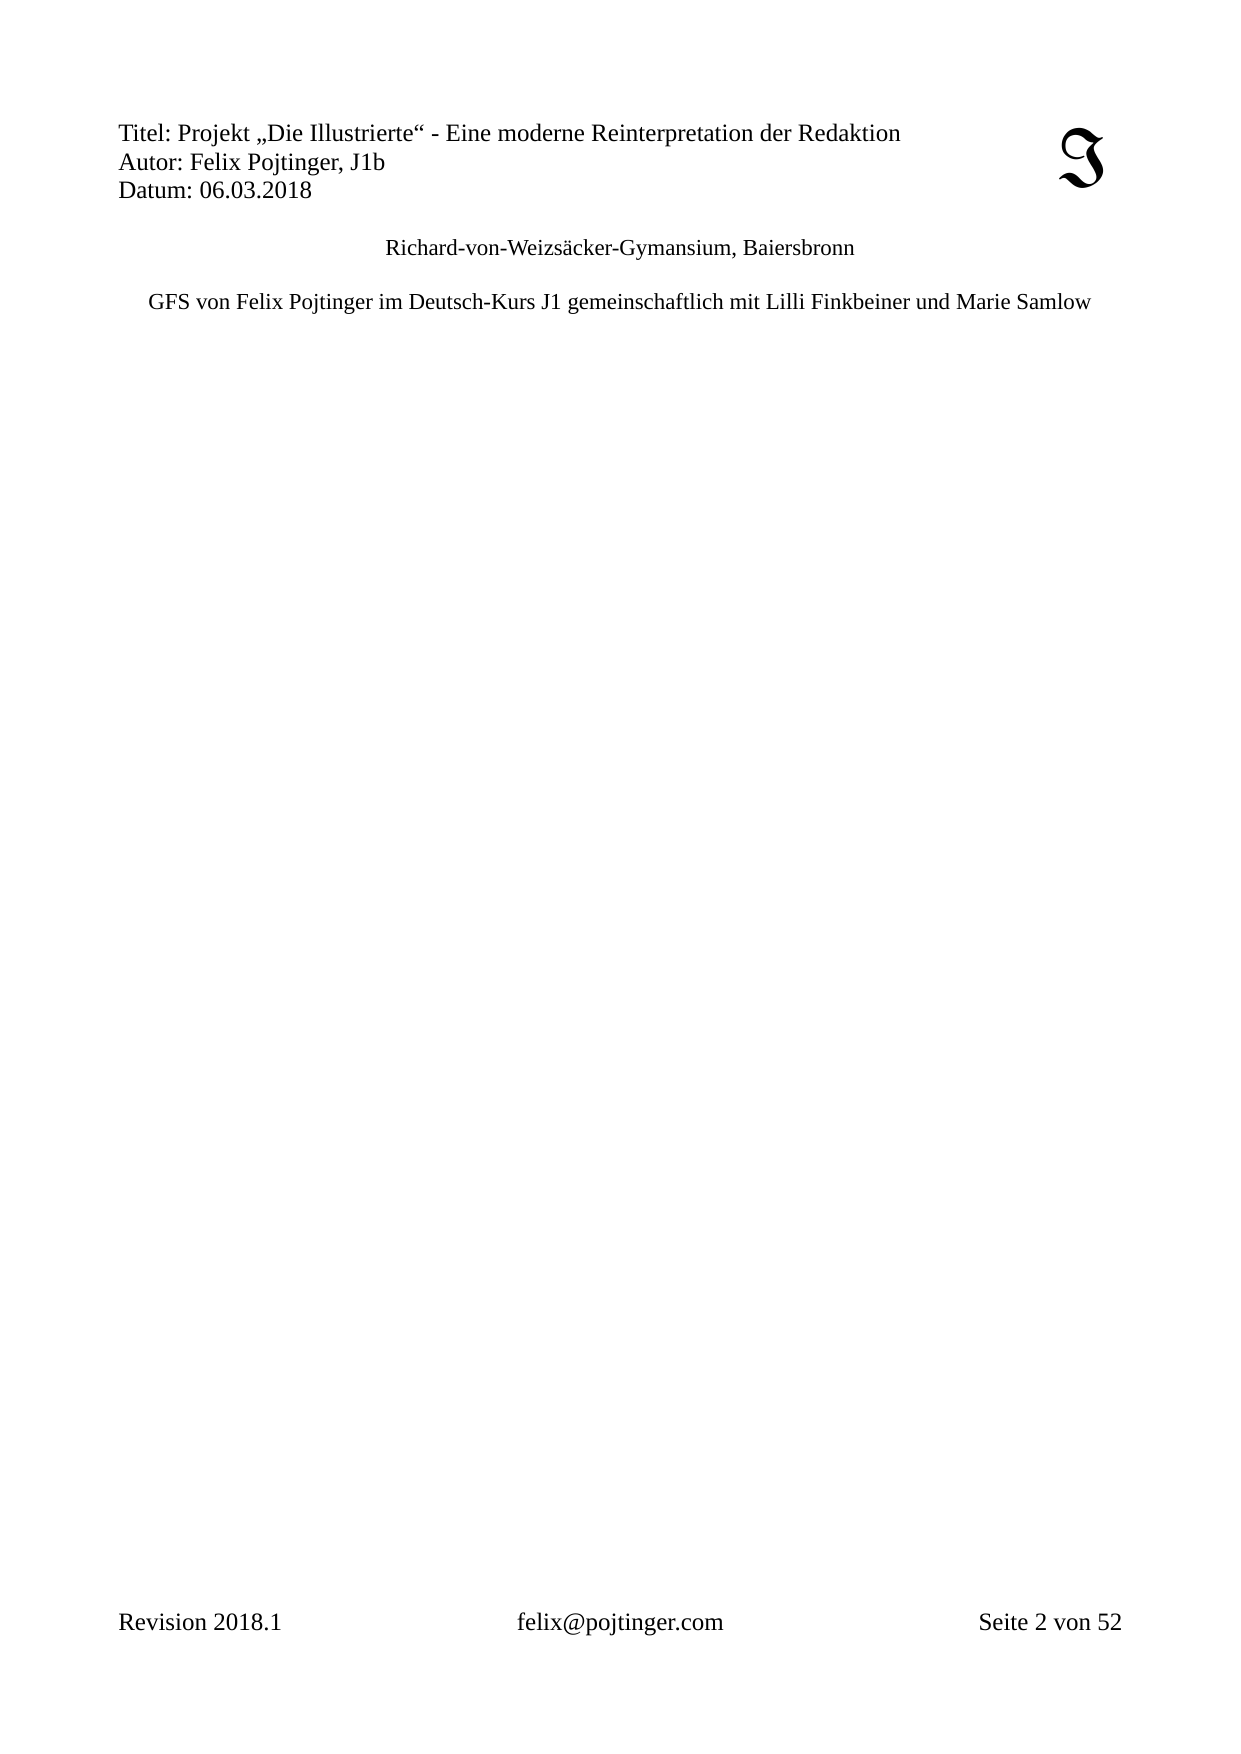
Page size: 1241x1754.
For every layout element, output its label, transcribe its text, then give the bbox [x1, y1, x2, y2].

picture [1046, 120, 1120, 194]
text GFS von Felix Pojtinger im Deutsch-Kurs J1 gemeinschaftlich mit Lilli Finkbeiner und Marie Samlow [118, 288, 1122, 314]
text Richard-von-Weizsäcker-Gymansium, Baiersbronn [118, 234, 1122, 260]
